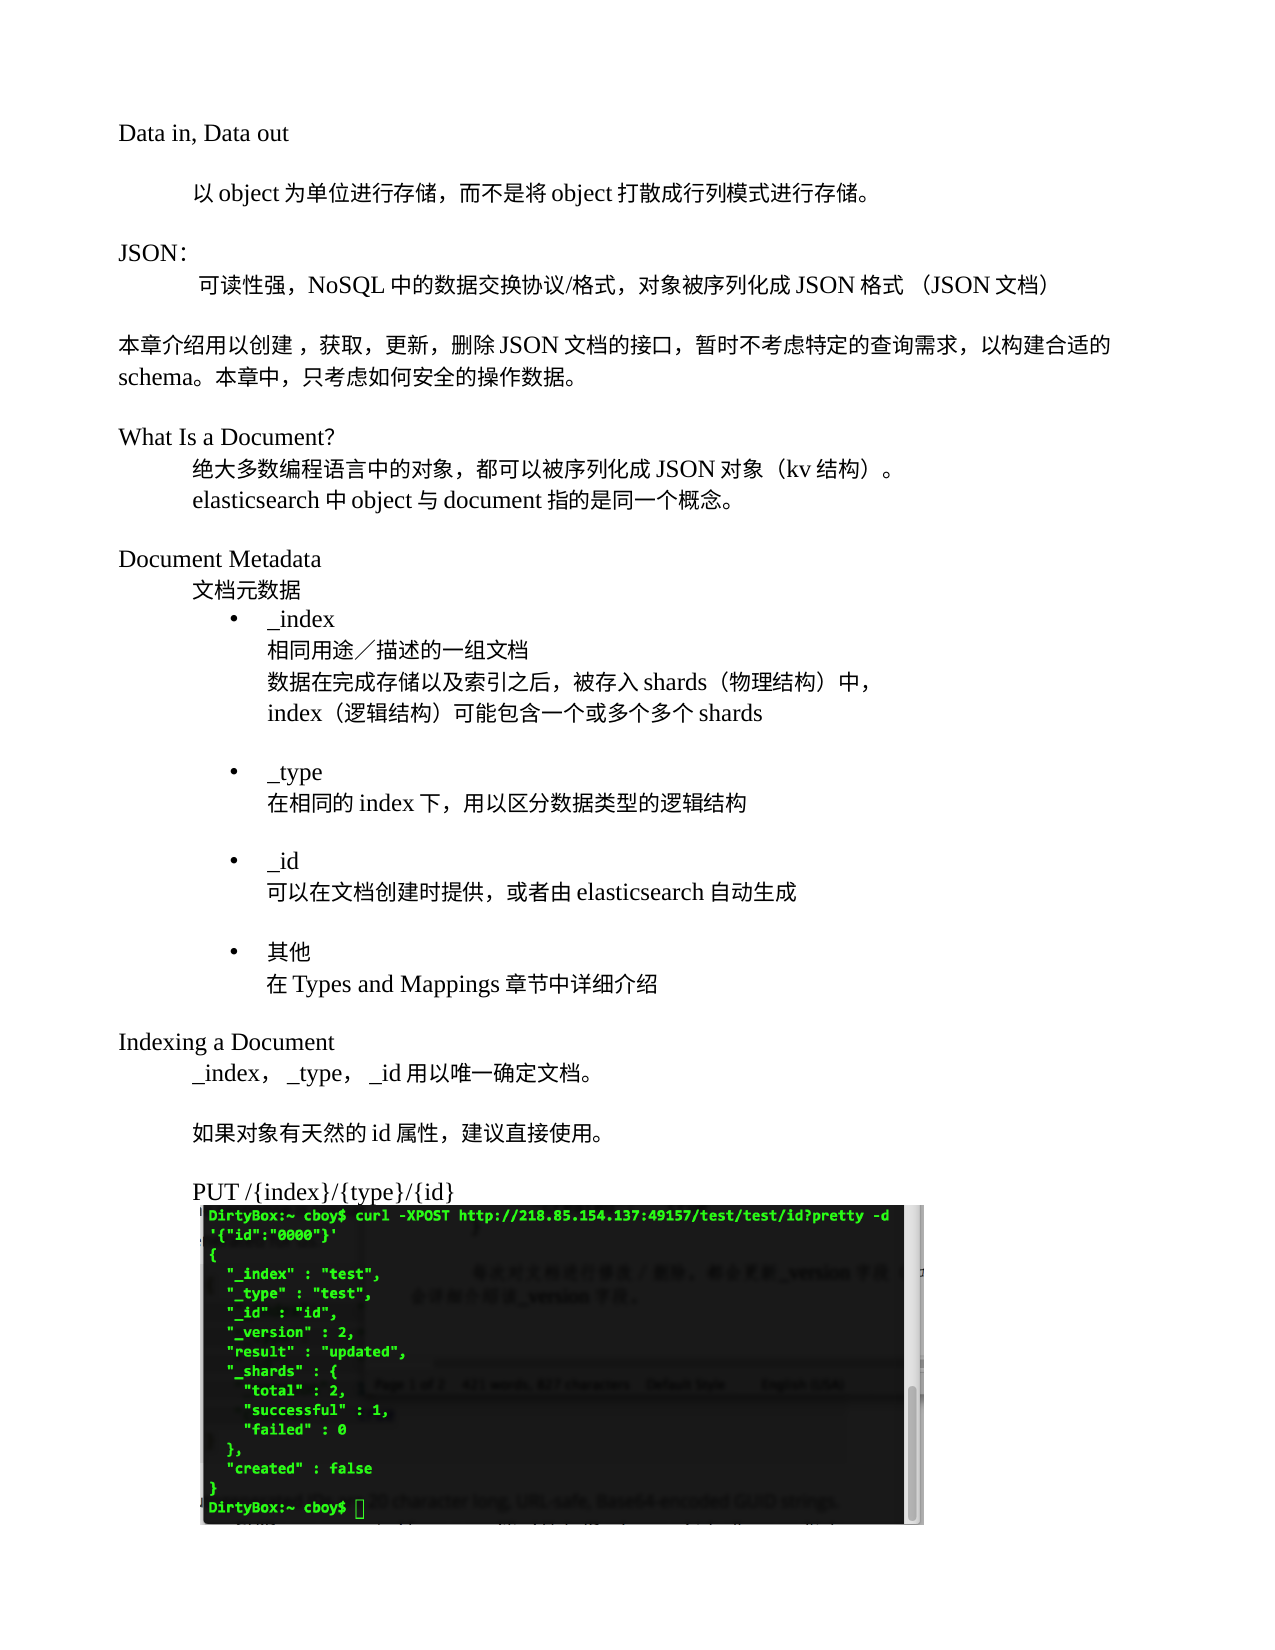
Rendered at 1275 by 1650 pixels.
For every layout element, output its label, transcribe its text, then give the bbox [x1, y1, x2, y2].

list _id [229, 846, 1157, 875]
list 在相同的index下，用以区分数据类型的逻辑结构 [229, 786, 1157, 817]
text 以object为单位进行存储，而不是将object打散成行列模式进行存储。 [118, 176, 1157, 207]
text 文档元数据 [118, 573, 1157, 604]
text 可以在文档创建时提供，或者由elasticsearch自动生成 [118, 875, 1157, 906]
list index（逻辑结构）可能包含一个或多个多个shards [229, 696, 1157, 728]
text Document Metadata [118, 544, 1157, 573]
text 如果对象有天然的id属性，建议直接使用。 [118, 1116, 1157, 1148]
text What Is a Document？ [118, 420, 1157, 452]
list 其他 [229, 935, 1157, 967]
text 绝大多数编程语言中的对象，都可以被序列化成JSON对象（kv结构）。 [118, 452, 1157, 483]
text 本章介绍用以创建 ，获取，更新，删除JSON文档的接口，暂时不考虑特定的查询需求，以构建合适的schema。本章中，只考虑如何安全的操作数据。 [118, 328, 1157, 391]
list 相同用途／描述的一组文档 [229, 633, 1157, 665]
text Indexing a Document [118, 1027, 1157, 1056]
list 数据在完成存储以及索引之后，被存入shards（物理结构）中， [229, 665, 1157, 696]
text elasticsearch中object与document指的是同一个概念。 [118, 483, 1157, 515]
text 在Types and Mappings章节中详细介绍 [118, 967, 1157, 998]
text 可读性强，NoSQL中的数据交换协议/格式，对象被序列化成JSON格式 （JSON文档） [118, 268, 1157, 299]
picture [200, 1205, 924, 1525]
text JSON： [118, 236, 1157, 268]
text PUT /{index}/{type}/{id} [118, 1177, 1157, 1206]
text _index， _type， _id用以唯一确定文档。 [118, 1056, 1157, 1088]
text Data in, Data out [118, 118, 1157, 147]
list _type [229, 757, 1157, 786]
list _index [229, 604, 1157, 633]
